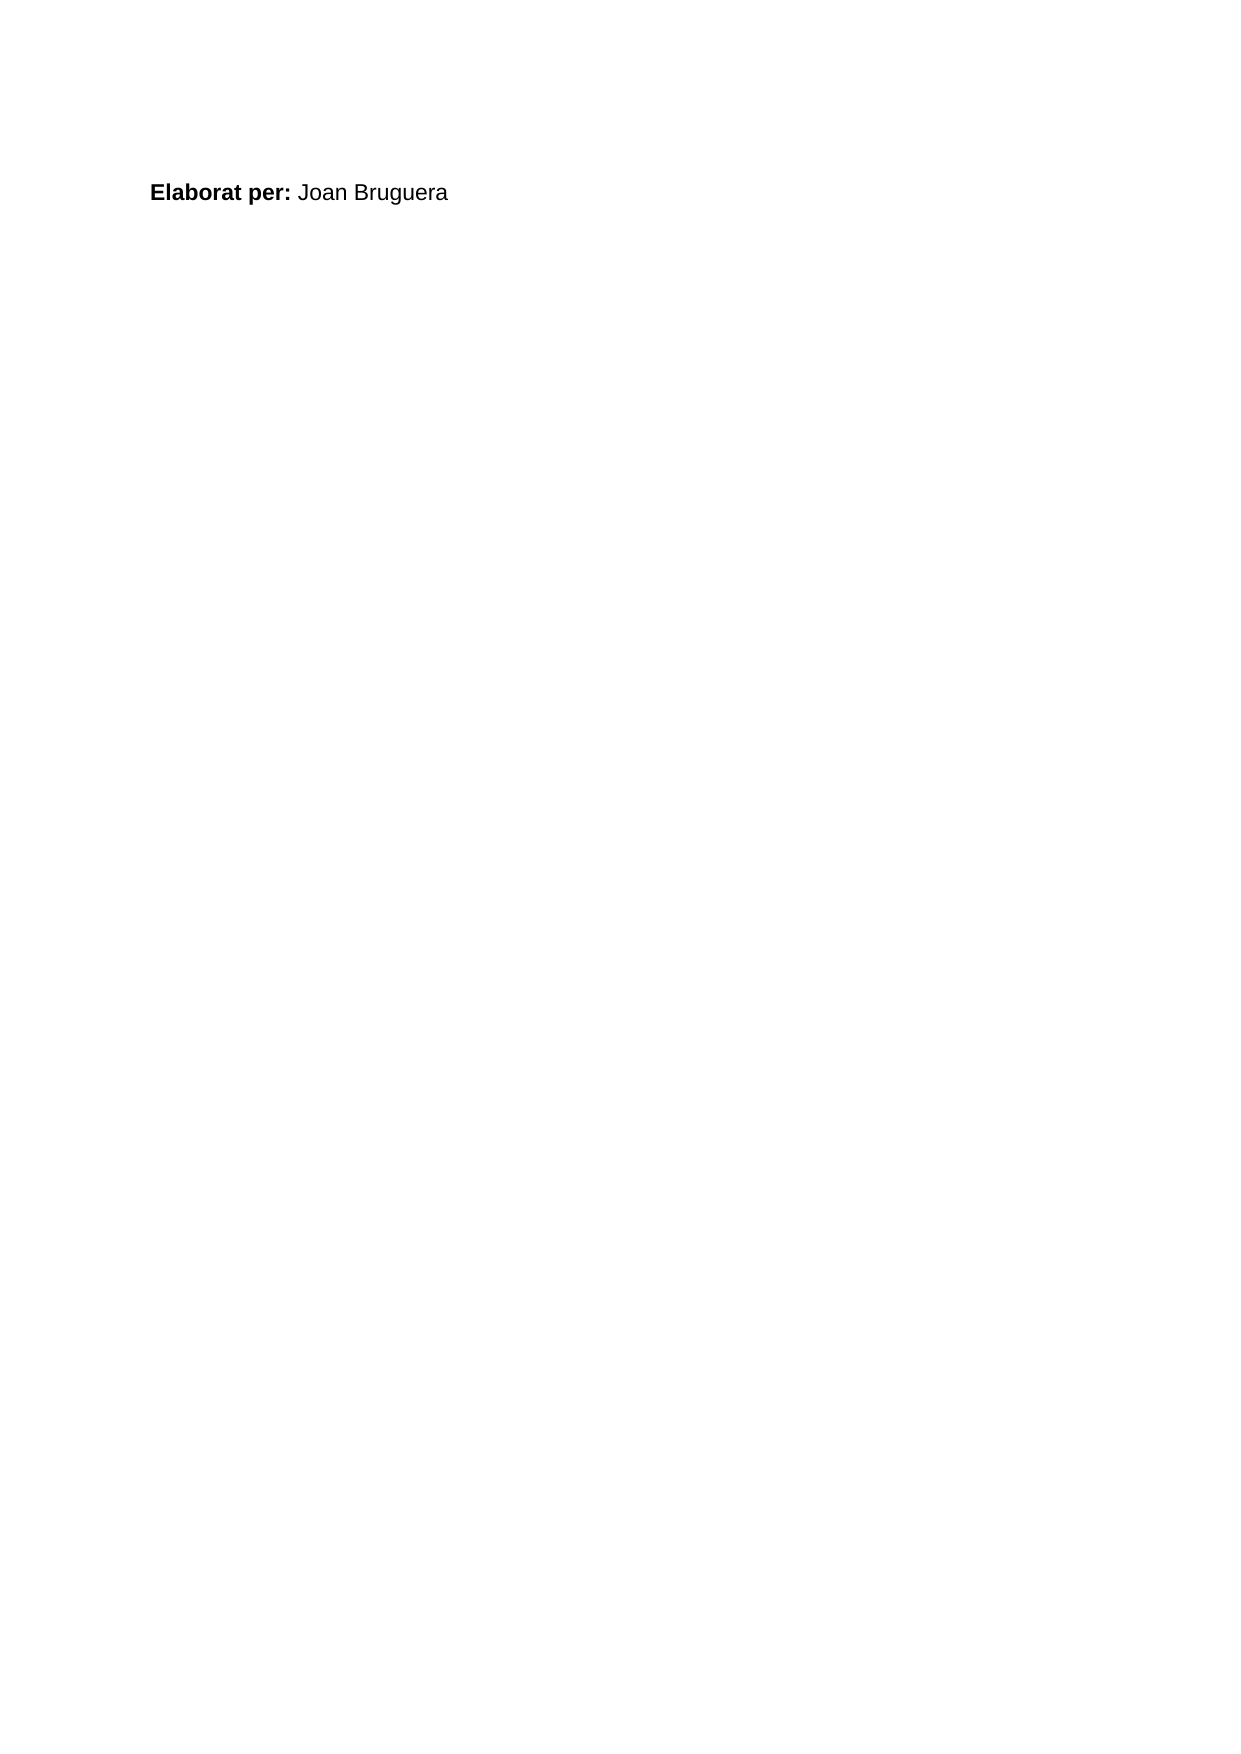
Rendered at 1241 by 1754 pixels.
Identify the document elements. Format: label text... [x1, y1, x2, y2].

text Elaborat per: Joan Bruguera [150, 179, 1091, 205]
